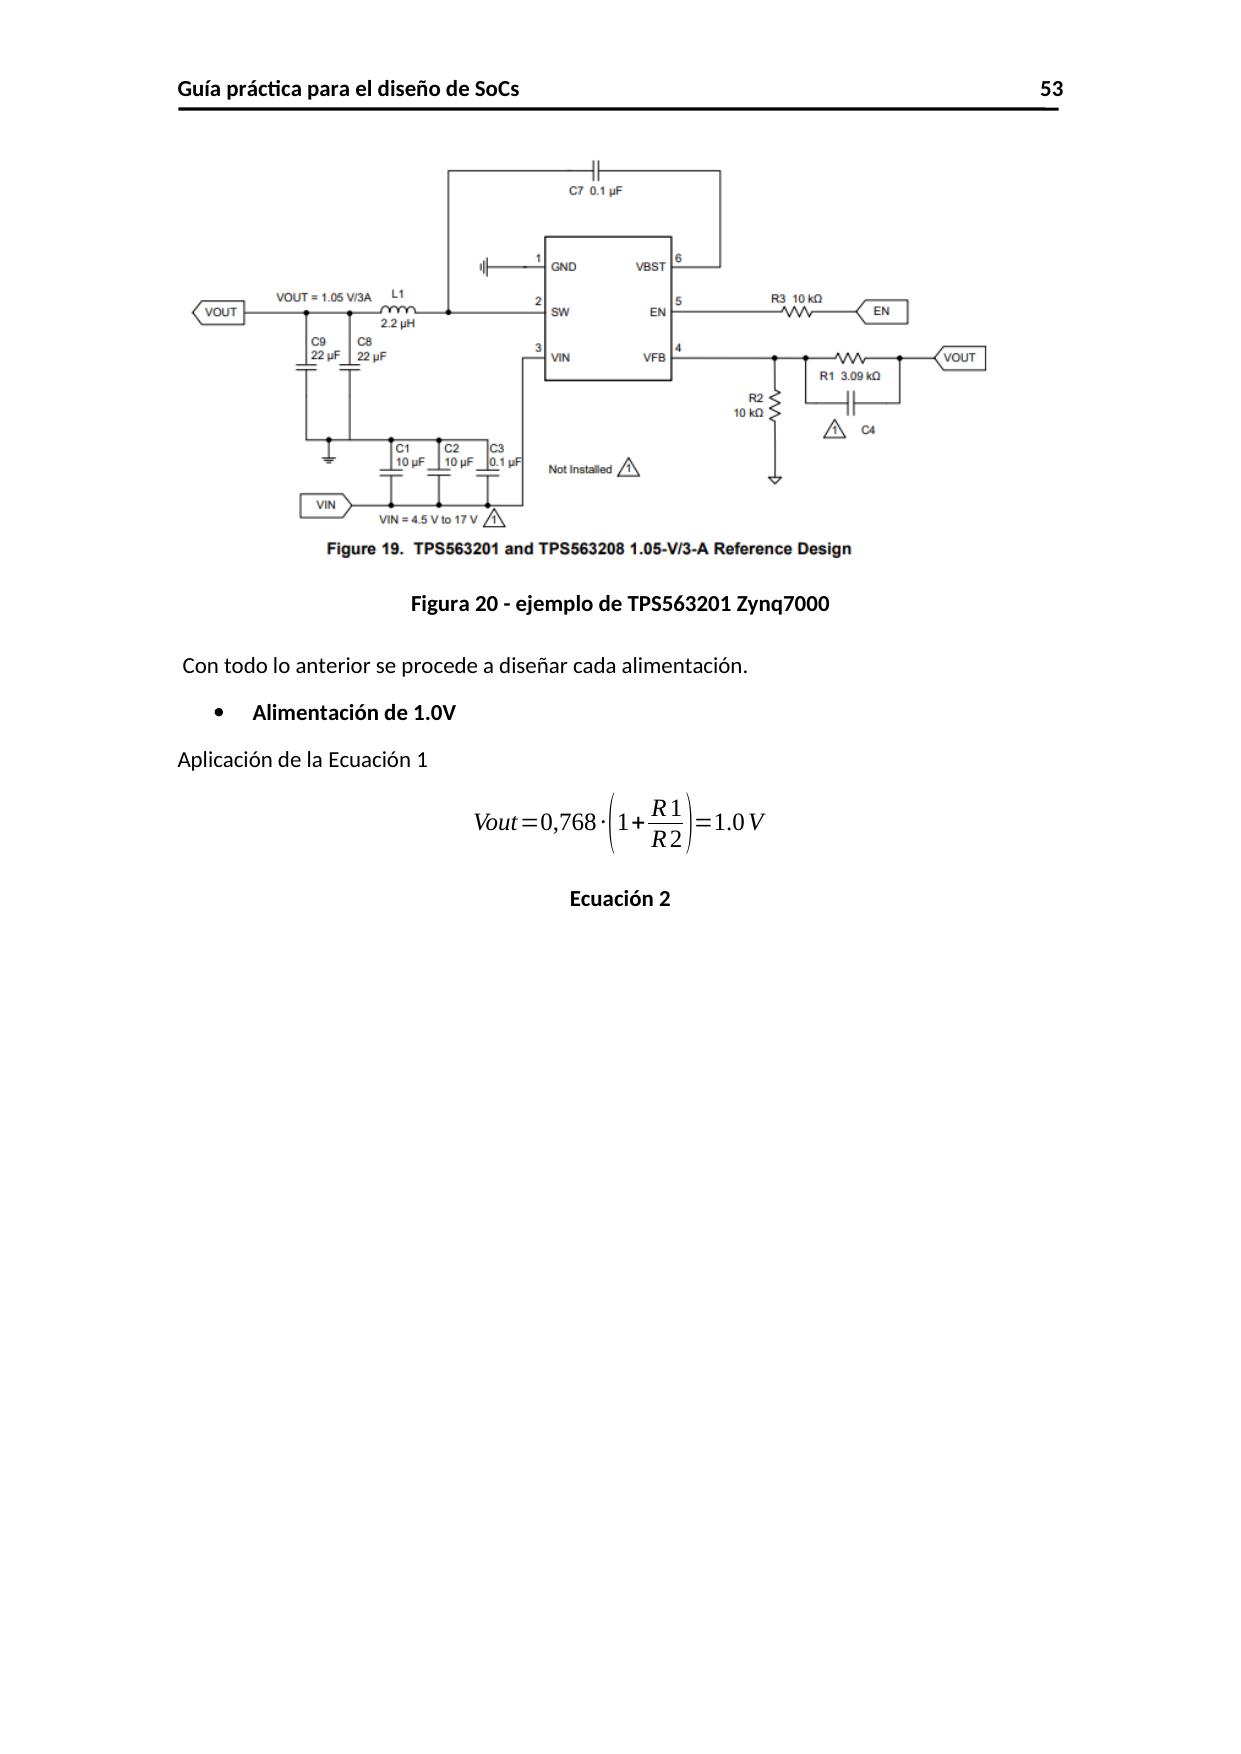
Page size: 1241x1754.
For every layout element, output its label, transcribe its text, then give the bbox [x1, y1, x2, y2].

picture [177, 147, 1001, 563]
text Aplicación de la Ecuación 1 [177, 745, 1063, 773]
text Con todo lo anterior se procede a diseñar cada alimentación. [177, 651, 1063, 679]
text Ecuación 2 [177, 884, 1063, 912]
list Alimentación de 1.0V [215, 698, 1063, 726]
text Figura 20 - ejemplo de TPS563201 Zynq7000 [177, 589, 1063, 618]
